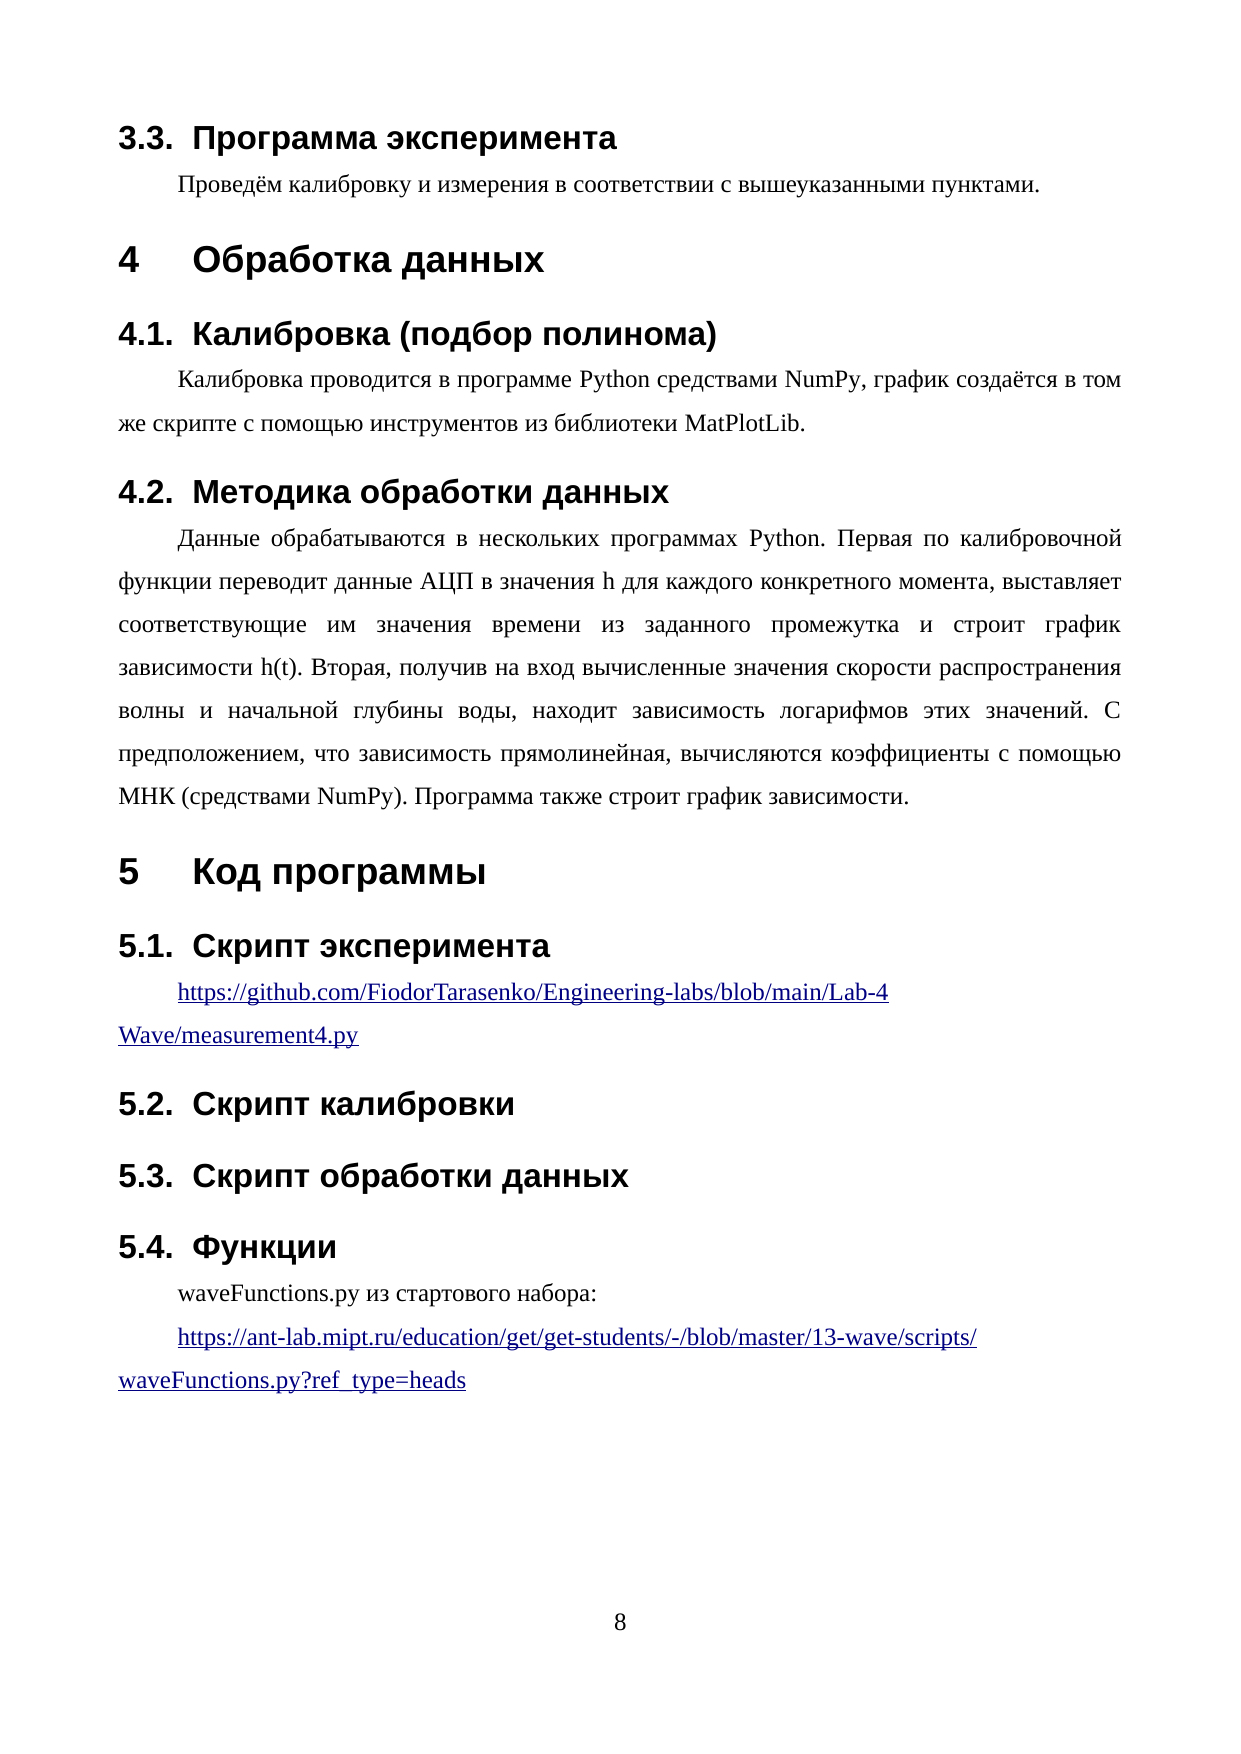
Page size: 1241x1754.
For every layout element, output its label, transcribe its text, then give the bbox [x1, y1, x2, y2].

text https://github.com/FiodorTarasenko/Engineering-labs/blob/main/Lab-4 Wave/measurement4.py [118, 977, 1122, 1049]
text Калибровка проводится в программе Python средствами NumPy, график создаётся в том же скрипте с помощью инструментов из библиотеки MatPlotLib. [118, 364, 1122, 436]
subtitle Обработка данных [118, 237, 1122, 280]
text Данные обрабатываются в нескольких программах Python. Первая по калибровочной функции переводит данные АЦП в значения h для каждого конкретного момента, выставляет соответствующие им значения времени из заданного промежутка и строит график зависимости h(t). Вторая, получив на вход вычисленные значения скорости распространения волны и начальной глубины воды, находит зависимость логарифмов этих значений. С предположением, что зависимость прямолинейная, вычисляются коэффициенты с помощью МНК (средствами NumPy). Программа также строит график зависимости. [118, 523, 1122, 810]
text Проведём калибровку и измерения в соответствии с вышеуказанными пунктами. [118, 169, 1122, 198]
subtitle Скрипт калибровки [118, 1084, 1122, 1122]
text waveFunctions.py из стартового набора: [118, 1278, 1122, 1307]
subtitle Методика обработки данных [118, 472, 1122, 510]
subtitle Код программы [118, 849, 1122, 893]
subtitle Скрипт эксперимента [118, 926, 1122, 964]
subtitle Калибровка (подбор полинома) [118, 314, 1122, 352]
text https://ant-lab.mipt.ru/education/get/get-students/-/blob/master/13-wave/scripts/waveFunctions.py?ref_type=heads [118, 1322, 1122, 1393]
subtitle Функции [118, 1227, 1122, 1266]
subtitle Скрипт обработки данных [118, 1156, 1122, 1194]
subtitle Программа эксперимента [118, 118, 1122, 157]
